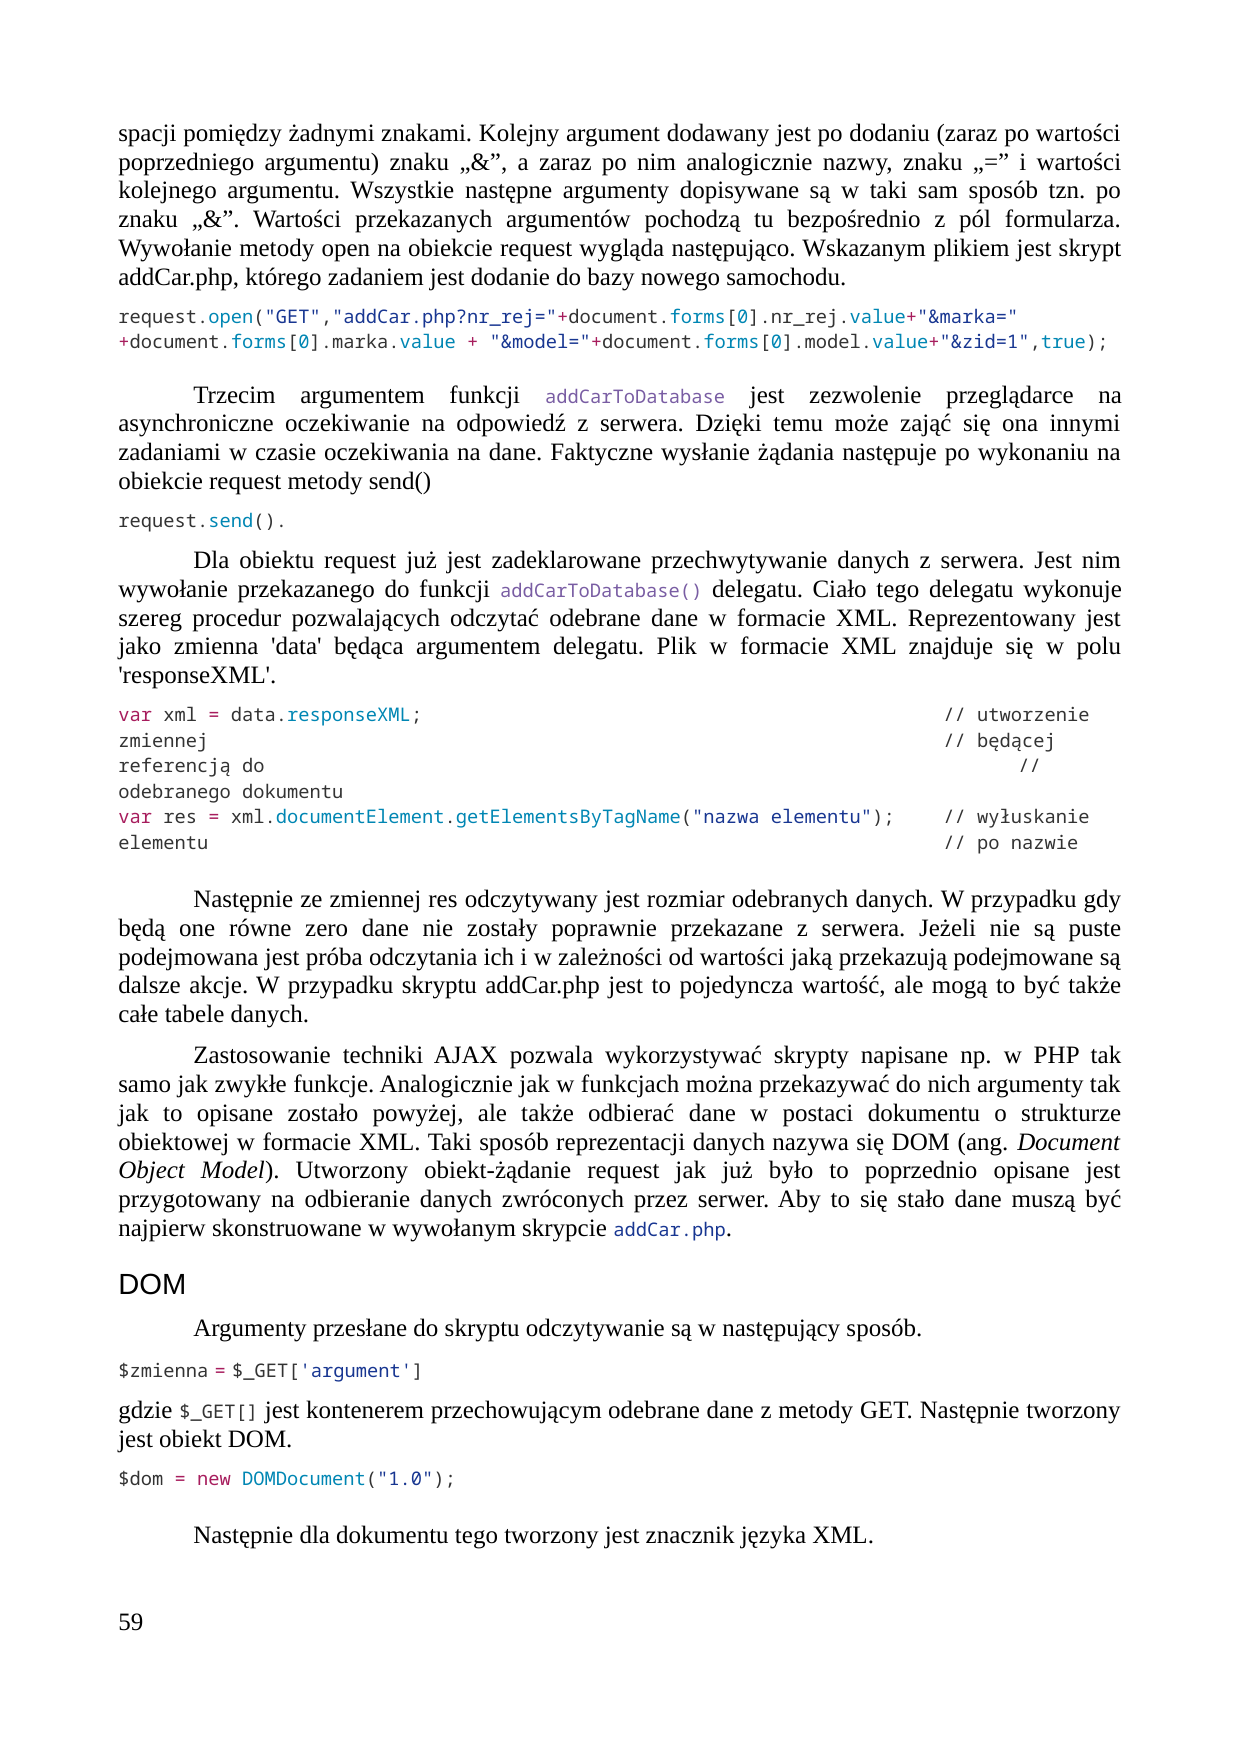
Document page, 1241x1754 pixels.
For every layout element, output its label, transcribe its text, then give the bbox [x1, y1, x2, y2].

text $dom = new DOMDocument("1.0"); [118, 1465, 1122, 1491]
text Następnie dla dokumentu tego tworzony jest znacznik języka XML. [118, 1520, 1122, 1548]
text var xml = data.responseXML; // utworzenie zmiennej // będącej referencją do // odebranego dokumentu [118, 701, 1122, 803]
text gdzie $_GET[] jest kontenerem przechowującym odebrane dane z metody GET. Następnie tworzony jest obiekt DOM. [118, 1395, 1122, 1453]
text $zmienna = $_GET['argument'] [118, 1354, 1122, 1383]
text Argumenty przesłane do skryptu odczytywanie są w następujący sposób. [118, 1313, 1122, 1342]
text Trzecim argumentem funkcji addCarToDatabase jest zezwolenie przeglądarce na asynchroniczne oczekiwanie na odpowiedź z serwera. Dzięki temu może zająć się ona innymi zadaniami w czasie oczekiwania na dane. Faktyczne wysłanie żądania następuje po wykonaniu na obiekcie request metody send() [118, 380, 1122, 495]
text Zastosowanie techniki AJAX pozwala wykorzystywać skrypty napisane np. w PHP tak samo jak zwykłe funkcje. Analogicznie jak w funkcjach można przekazywać do nich argumenty tak jak to opisane zostało powyżej, ale także odbierać dane w postaci dokumentu o strukturze obiektowej w formacie XML. Taki sposób reprezentacji danych nazywa się DOM (ang. Document Object Model). Utworzony obiekt-żądanie request jak już było to poprzednio opisane jest przygotowany na odbieranie danych zwróconych przez serwer. Aby to się stało dane muszą być najpierw skonstruowane w wywołanym skrypcie addCar.php. [118, 1041, 1122, 1242]
text spacji pomiędzy żadnymi znakami. Kolejny argument dodawany jest po dodaniu (zaraz po wartości poprzedniego argumentu) znaku „&”, a zaraz po nim analogicznie nazwy, znaku „=” i wartości kolejnego argumentu. Wszystkie następne argumenty dopisywane są w taki sam sposób tzn. po znaku „&”. Wartości przekazanych argumentów pochodzą tu bezpośrednio z pól formularza. Wywołanie metody open na obiekcie request wygląda następująco. Wskazanym plikiem jest skrypt addCar.php, którego zadaniem jest dodanie do bazy nowego samochodu. [118, 118, 1122, 291]
text request.send(). [118, 507, 1122, 533]
text var res = xml.documentElement.getElementsByTagName("nazwa elementu"); // wyłuskanie elementu // po nazwie [118, 803, 1122, 854]
subtitle Następnie ze zmiennej res odczytywany jest rozmiar odebranych danych. W przypadku gdy będą one równe zero dane nie zostały poprawnie przekazane z serwera. Jeżeli nie są puste podejmowana jest próba odczytania ich i w zależności od wartości jaką przekazują podejmowane są dalsze akcje. W przypadku skryptu addCar.php jest to pojedyncza wartość, ale mogą to być także całe tabele danych. [118, 879, 1122, 1028]
text Dla obiektu request już jest zadeklarowane przechwytywanie danych z serwera. Jest nim wywołanie przekazanego do funkcji addCarToDatabase() delegatu. Ciało tego delegatu wykonuje szereg procedur pozwalających odczytać odebrane dane w formacie XML. Reprezentowany jest jako zmienna 'data' będąca argumentem delegatu. Plik w formacie XML znajduje się w polu 'responseXML'. [118, 545, 1122, 689]
subtitle DOM [118, 1267, 1122, 1300]
text request.open("GET","addCar.php?nr_rej="+document.forms[0].nr_rej.value+"&marka=" +document.forms[0].marka.value + "&model="+document.forms[0].model.value+"&zid=1",true); [118, 303, 1122, 354]
